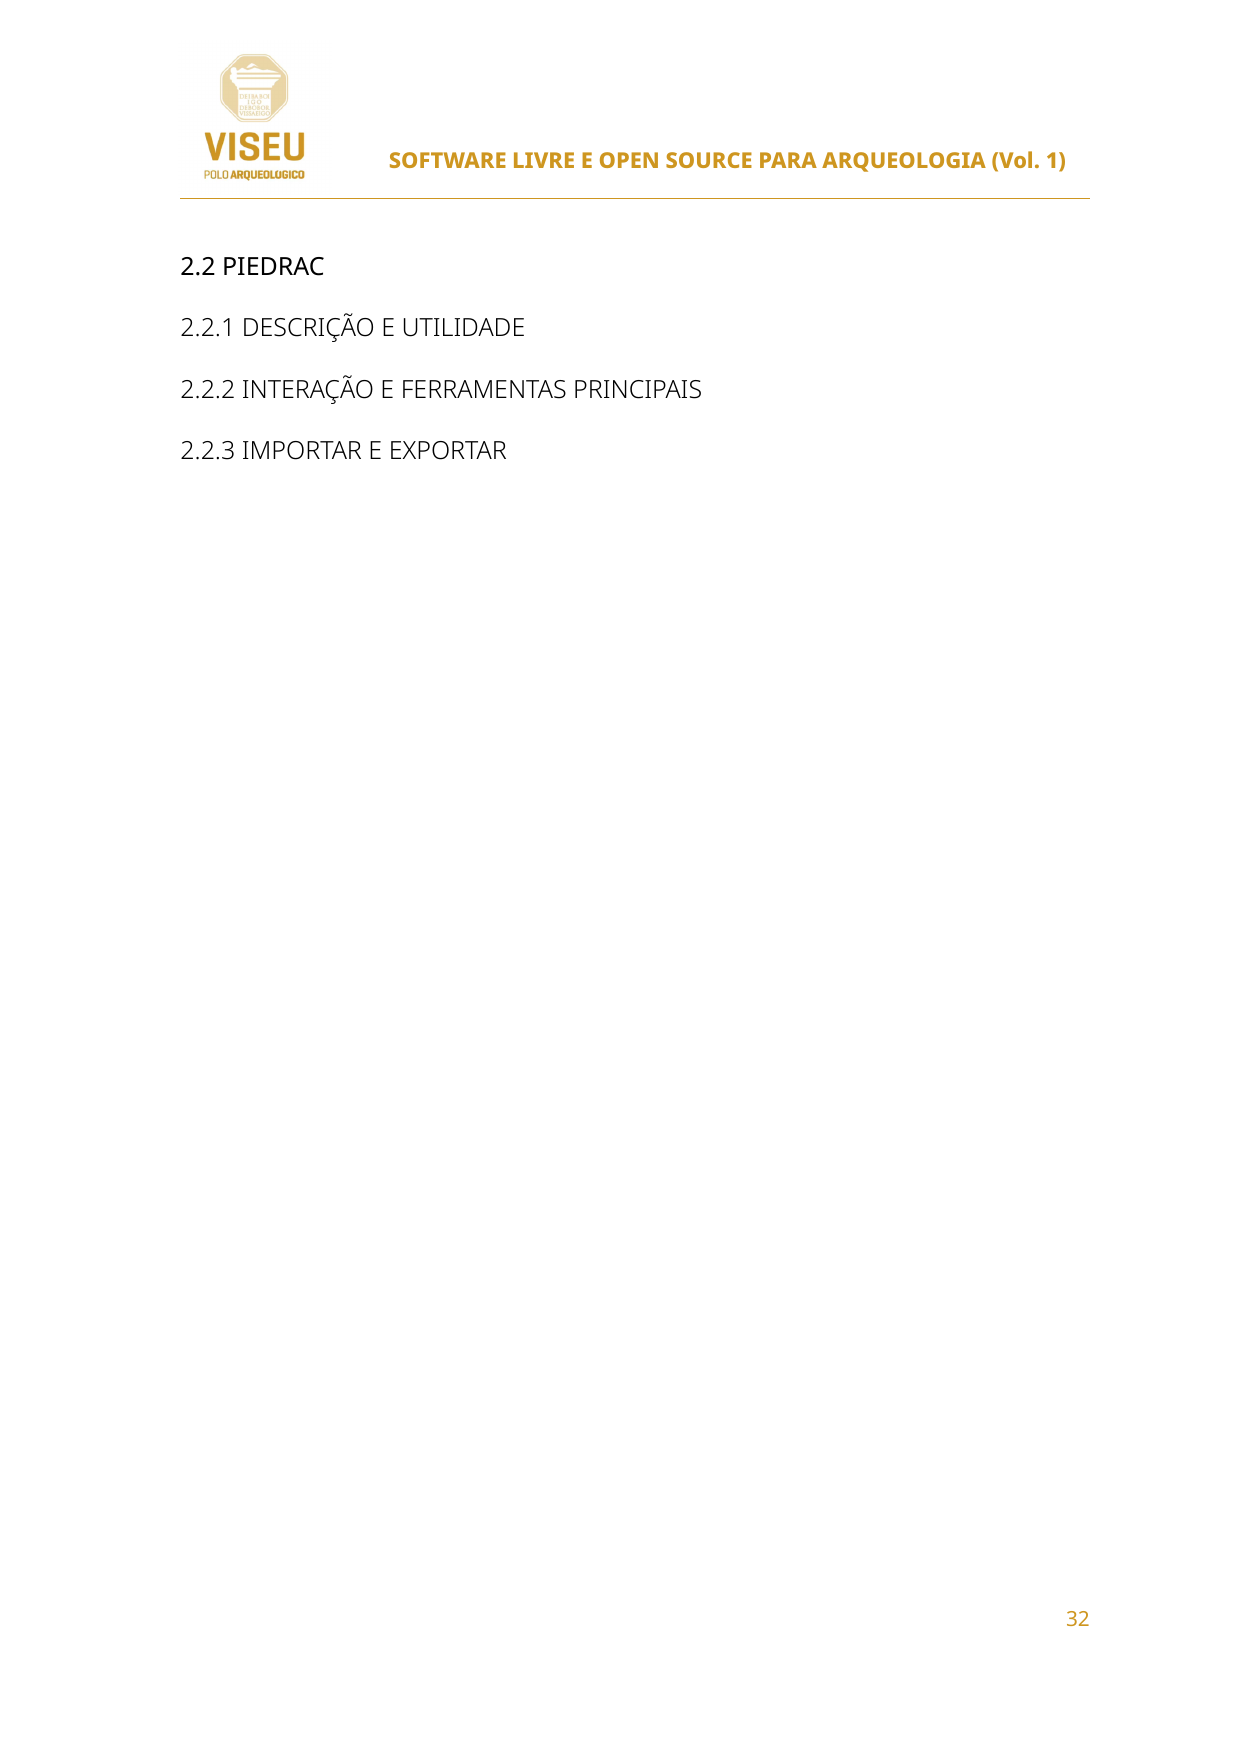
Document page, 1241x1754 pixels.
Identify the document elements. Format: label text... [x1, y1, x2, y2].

subtitle 2.2.2 Interação e ferramentas principais [180, 371, 1090, 405]
subtitle 2.2.3 Importar e Exportar [180, 432, 1090, 466]
subtitle 2.2 Piedrac [180, 249, 1090, 283]
subtitle 2.2.1 Descrição e Utilidade [180, 310, 1090, 344]
